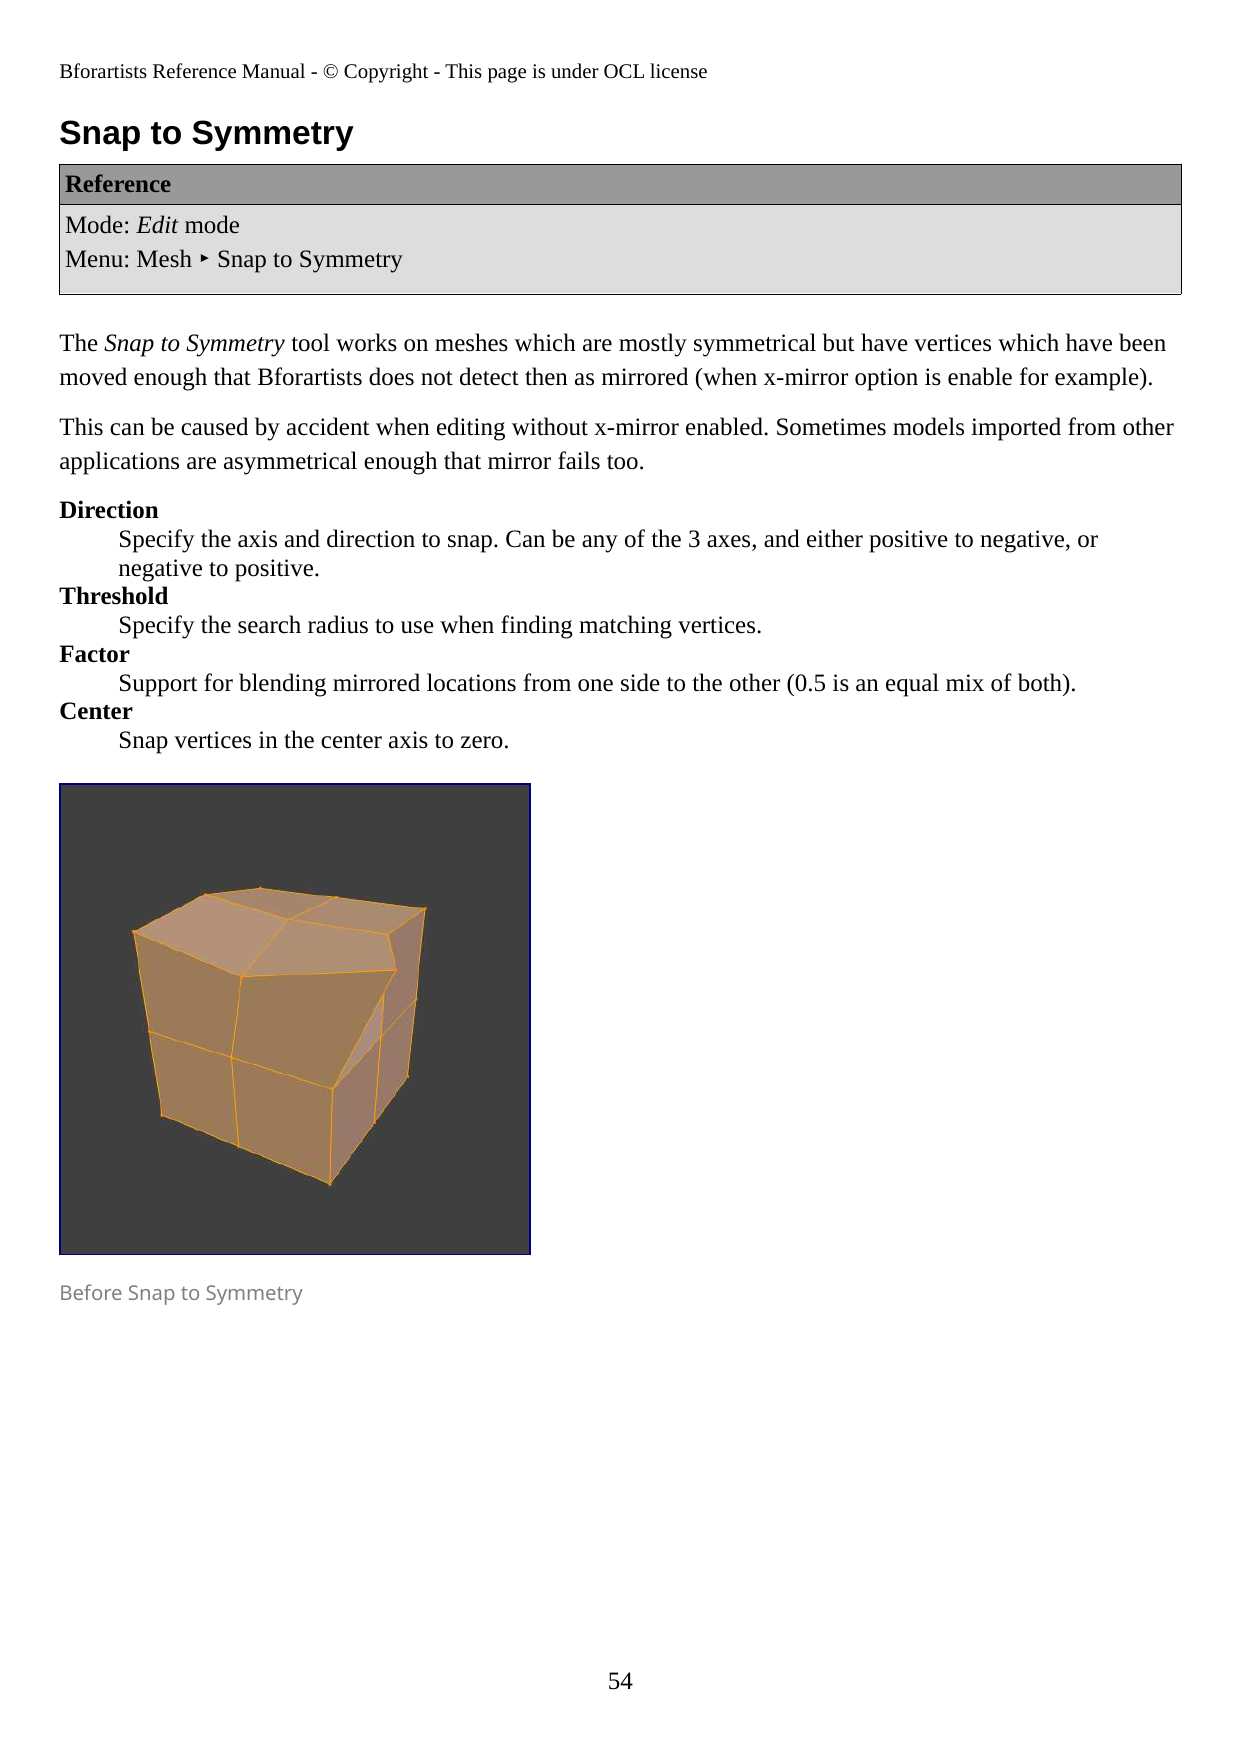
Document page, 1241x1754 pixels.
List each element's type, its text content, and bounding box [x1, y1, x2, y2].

subtitle Snap to Symmetry [59, 113, 1181, 151]
table_cell Mode: Edit mode Menu: Mesh ‣ Snap to Symmetry [60, 205, 1181, 293]
subtitle Threshold [59, 581, 1181, 610]
table_header Reference [60, 165, 1181, 204]
subtitle Factor [59, 639, 1181, 668]
subtitle Center [59, 696, 1181, 725]
list Snap vertices in the center axis to zero. [118, 725, 1181, 754]
text This can be caused by accident when editing without x-mirror enabled. Sometimes models imported from other applications are asymmetrical enough that mirror fails too. [59, 412, 1181, 475]
list Specify the search radius to use when finding matching vertices. [118, 610, 1181, 639]
text Before Snap to Symmetry [59, 1276, 1181, 1307]
picture [61, 785, 529, 1254]
subtitle Direction [59, 495, 1181, 524]
list Specify the axis and direction to snap. Can be any of the 3 axes, and either positive to negative, or negative to positive. [118, 524, 1181, 581]
text The Snap to Symmetry tool works on meshes which are mostly symmetrical but have vertices which have been moved enough that Bforartists does not detect then as mirrored (when x-mirror option is enable for example). [59, 328, 1181, 391]
list Support for blending mirrored locations from one side to the other (0.5 is an equal mix of both). [118, 668, 1181, 696]
